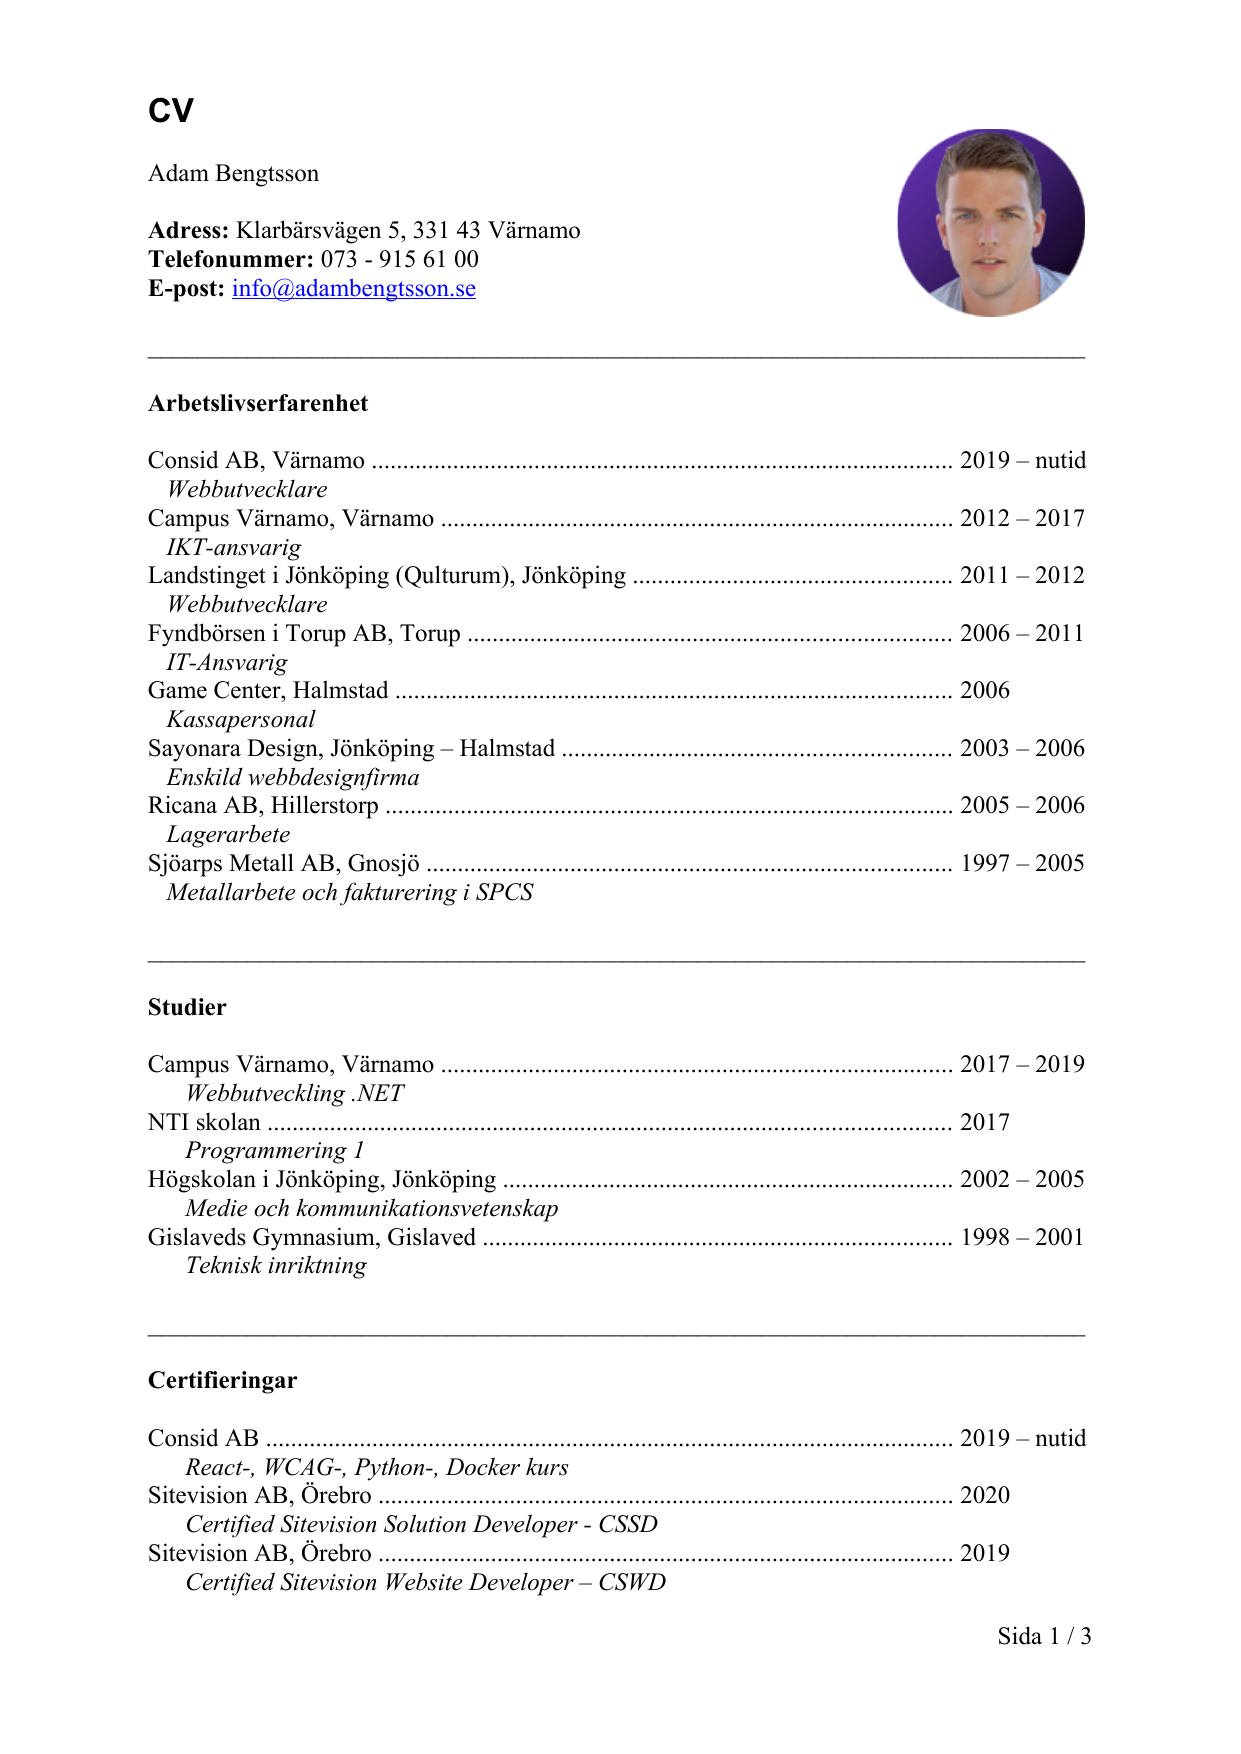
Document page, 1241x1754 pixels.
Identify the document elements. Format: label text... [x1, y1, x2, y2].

text Högskolan i Jönköping, Jönköping 2002 – 2005 [148, 1164, 1093, 1193]
text Fyndbörsen i Torup AB, Torup 2006 – 2011 [148, 618, 1093, 647]
text Ricana AB, Hillerstorp 2005 – 2006 [148, 790, 1093, 819]
text Enskild webbdesignfirma [148, 762, 1093, 790]
text React-, WCAG-, Python-, Docker kurs [148, 1452, 1093, 1480]
text Game Center, Halmstad 2006 [148, 675, 1093, 704]
text Arbetslivserfarenhet [148, 388, 1093, 417]
text Campus Värnamo, Värnamo 2012 – 2017 [148, 503, 1093, 532]
text Certifieringar [148, 1337, 1093, 1394]
text Kassapersonal [148, 704, 1093, 733]
text ___________________________________________________________________________ [148, 302, 1093, 359]
text Sjöarps Metall AB, Gnosjö 1997 – 2005 [148, 848, 1093, 877]
text Metallarbete och fakturering i SPCS [148, 877, 1093, 905]
text Consid AB 2019 – nutid [148, 1423, 1093, 1452]
text Telefonummer: 073 - 915 61 00 [148, 244, 897, 273]
text Consid AB, Värnamo 2019 – nutid [148, 445, 1093, 474]
text Programmering 1 [148, 1135, 1093, 1164]
text Sitevision AB, Örebro 2019 [148, 1538, 1093, 1567]
text ___________________________________________________________________________ [148, 1308, 1093, 1337]
text Webbutveckling .NET [148, 1078, 1093, 1107]
text NTI skolan 2017 [148, 1107, 1093, 1135]
text CV [148, 91, 1093, 129]
text Certified Sitevision Solution Developer - CSSD [148, 1509, 1093, 1538]
text Webbutvecklare [148, 474, 1093, 503]
text Certified Sitevision Website Developer – CSWD [148, 1567, 1093, 1595]
picture [897, 129, 1085, 317]
text Sitevision AB, Örebro 2020 [148, 1480, 1093, 1509]
text IKT-ansvarig [148, 532, 1093, 560]
text Medie och kommunikationsvetenskap [148, 1193, 1093, 1222]
text Lagerarbete [148, 819, 1093, 848]
text Adress: Klarbärsvägen 5, 331 43 Värnamo [148, 215, 897, 244]
text Adam Bengtsson [148, 158, 897, 187]
text Landstinget i Jönköping (Qulturum), Jönköping 2011 – 2012 [148, 560, 1093, 589]
text E-post: info@adambengtsson.se [148, 273, 897, 302]
text Gislaveds Gymnasium, Gislaved 1998 – 2001 [148, 1222, 1093, 1250]
text Teknisk inriktning [148, 1250, 1093, 1279]
text Sayonara Design, Jönköping – Halmstad 2003 – 2006 [148, 733, 1093, 762]
text Studier [148, 963, 1093, 1020]
text ___________________________________________________________________________ [148, 934, 1093, 963]
text IT-Ansvarig [148, 647, 1093, 675]
text Webbutvecklare [148, 589, 1093, 618]
text Campus Värnamo, Värnamo 2017 – 2019 [148, 1049, 1093, 1078]
